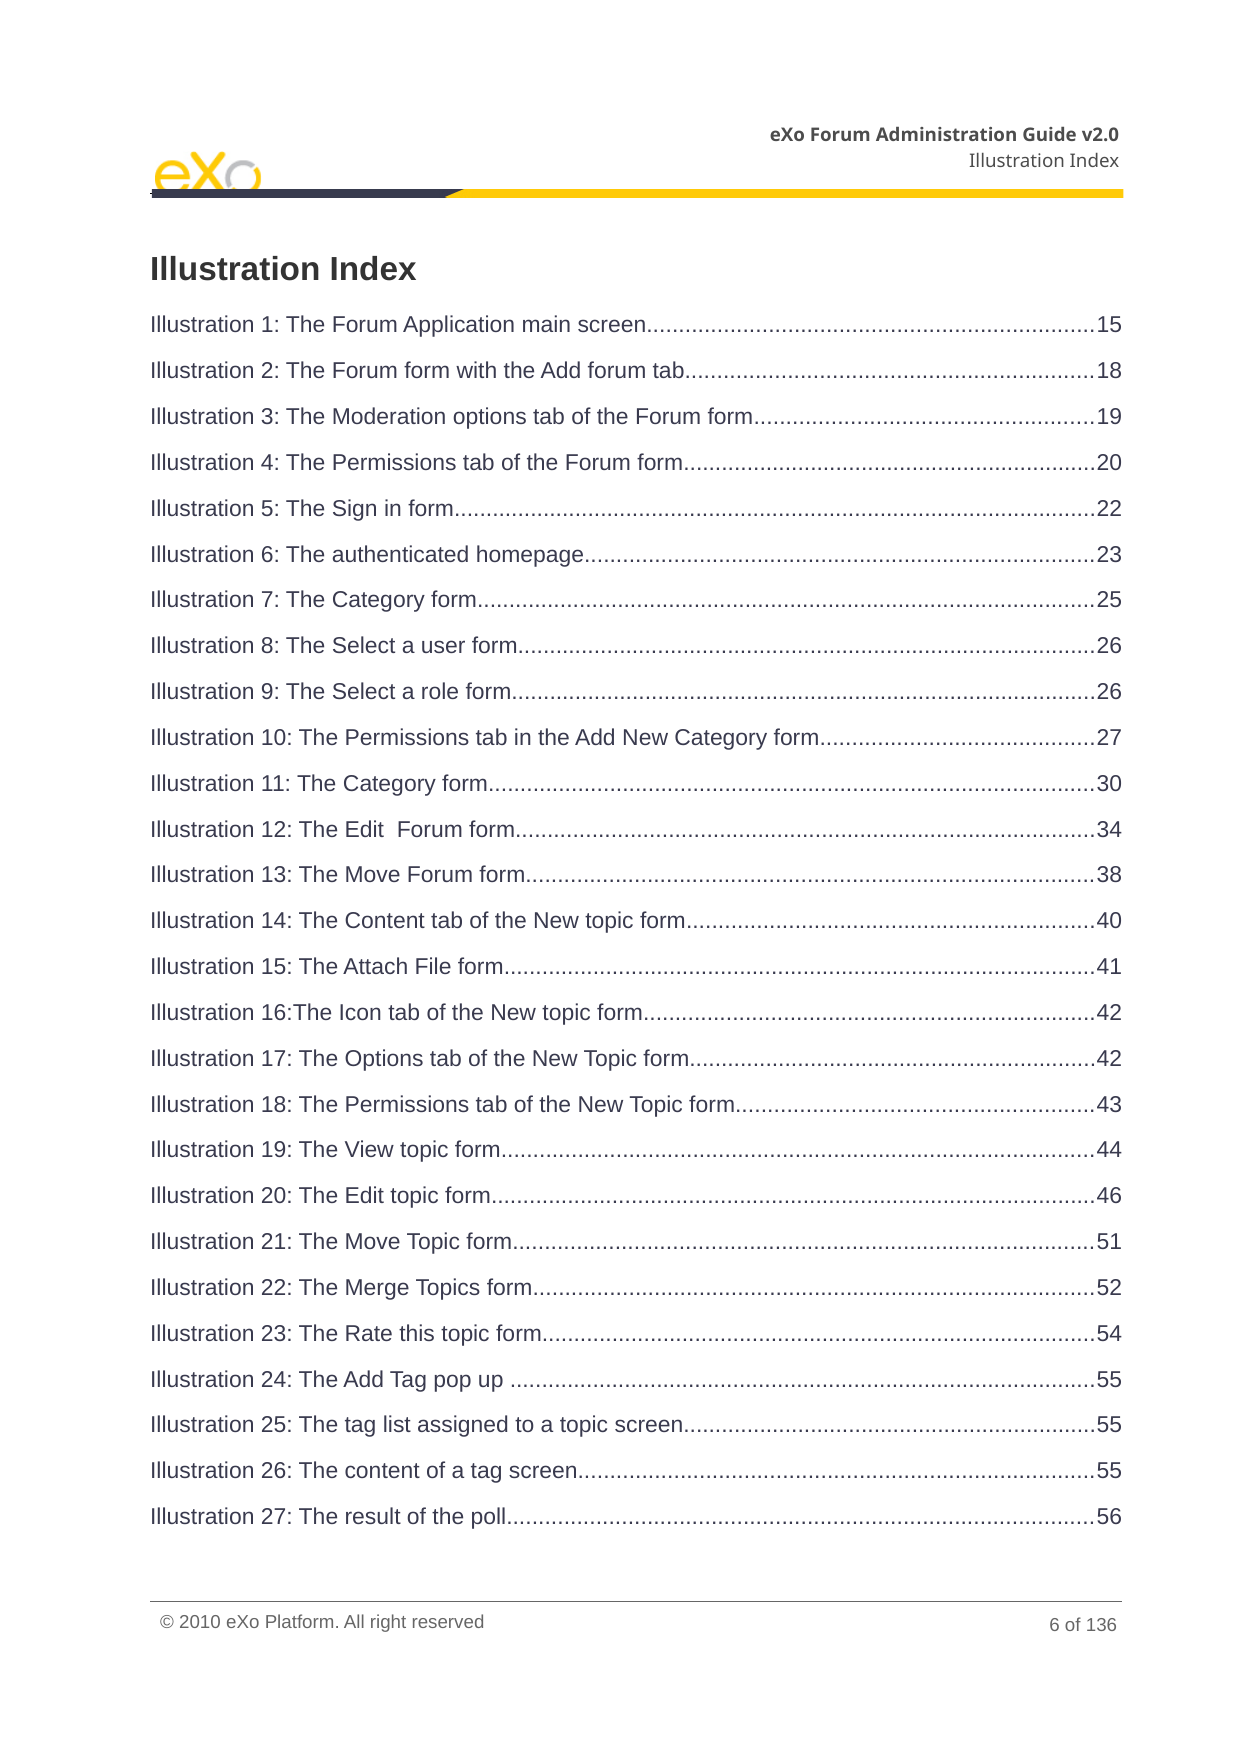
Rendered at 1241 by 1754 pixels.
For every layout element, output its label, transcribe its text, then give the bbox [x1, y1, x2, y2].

text Illustration 21: The Move Topic form 51 [150, 1228, 1122, 1254]
text Illustration 6: The authenticated homepage 23 [150, 541, 1122, 567]
text Illustration 18: The Permissions tab of the New Topic form 43 [150, 1091, 1122, 1117]
text Illustration 19: The View topic form 44 [150, 1136, 1122, 1163]
text Illustration 9: The Select a role form 26 [150, 678, 1122, 704]
text Illustration 16:The Icon tab of the New topic form 42 [150, 999, 1122, 1025]
text Illustration 1: The Forum Application main screen 15 [150, 311, 1122, 338]
text Illustration 11: The Category form 30 [150, 770, 1122, 796]
text Illustration 22: The Merge Topics form 52 [150, 1274, 1122, 1300]
text Illustration 7: The Category form 25 [150, 586, 1122, 613]
text Illustration 20: The Edit topic form 46 [150, 1182, 1122, 1209]
text Illustration 10: The Permissions tab in the Add New Category form 27 [150, 724, 1122, 750]
text Illustration 13: The Move Forum form 38 [150, 861, 1122, 888]
text Illustration 17: The Options tab of the New Topic form 42 [150, 1045, 1122, 1071]
text Illustration 8: The Select a user form 26 [150, 632, 1122, 659]
text Illustration 14: The Content tab of the New topic form 40 [150, 907, 1122, 934]
text Illustration 12: The Edit Forum form 34 [150, 816, 1122, 842]
text Illustration 26: The content of a tag screen 55 [150, 1457, 1122, 1484]
text Illustration 3: The Moderation options tab of the Forum form 19 [150, 403, 1122, 429]
subtitle Illustration Index [150, 248, 1122, 287]
text Illustration 2: The Forum form with the Add forum tab 18 [150, 357, 1122, 384]
text Illustration 23: The Rate this topic form 54 [150, 1320, 1122, 1346]
text Illustration 5: The Sign in form 22 [150, 495, 1122, 521]
text Illustration 24: The Add Tag pop up 55 [150, 1366, 1122, 1392]
text Illustration 4: The Permissions tab of the Forum form 20 [150, 449, 1122, 475]
text Illustration 15: The Attach File form 41 [150, 953, 1122, 979]
text Illustration 27: The result of the poll 56 [150, 1503, 1122, 1529]
text Illustration 25: The tag list assigned to a topic screen 55 [150, 1411, 1122, 1438]
picture [151, 151, 1124, 198]
